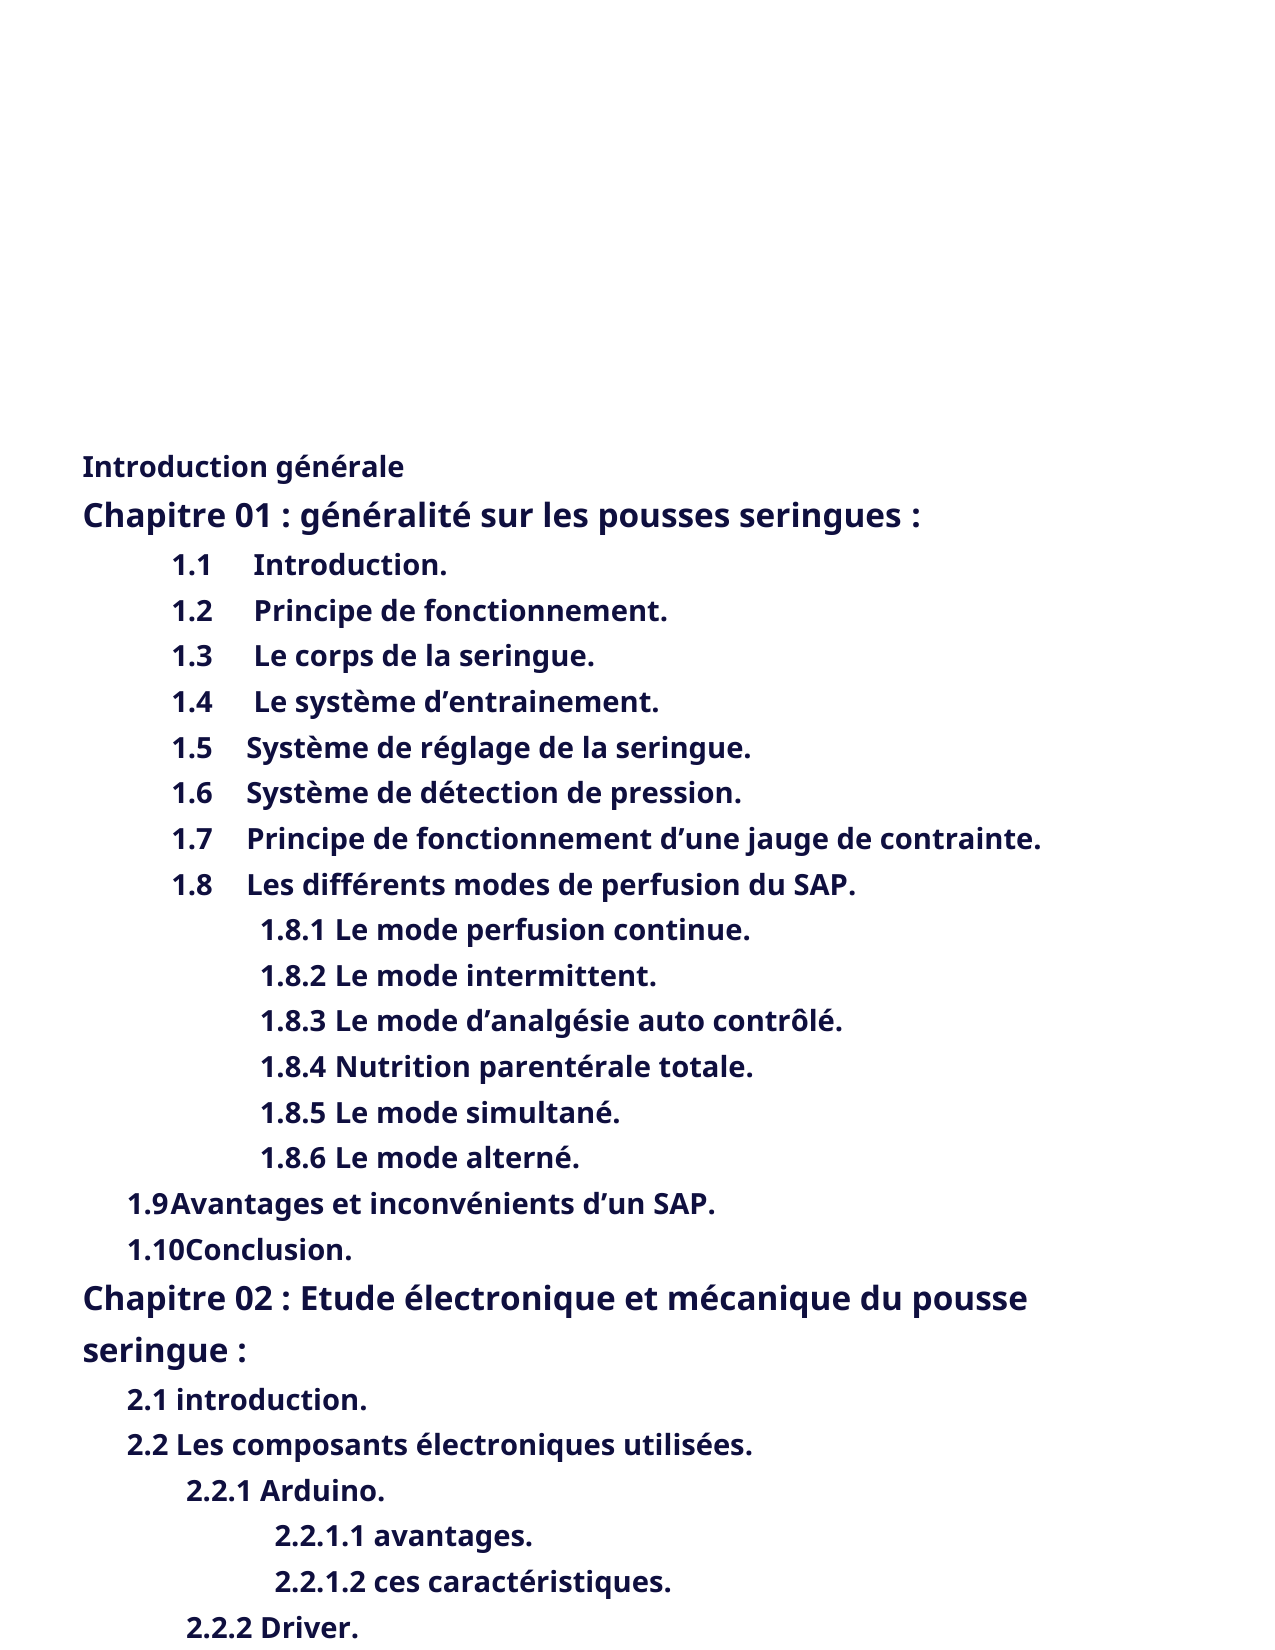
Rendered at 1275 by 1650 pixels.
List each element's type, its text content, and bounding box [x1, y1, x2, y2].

list Le corps de la seringue. [171, 636, 1174, 675]
list Système de réglage de la seringue. [171, 727, 1174, 767]
list Nutrition parentérale totale. [259, 1046, 1174, 1086]
text 2.2.1 Arduino. [82, 1470, 1174, 1510]
list Le mode perfusion continue. [259, 909, 1174, 949]
list Principe de fonctionnement. [171, 590, 1174, 630]
list Le système d’entrainement. [171, 681, 1174, 721]
list Le mode intermittent. [259, 955, 1174, 995]
list Le mode d’analgésie auto contrôlé. [259, 1001, 1174, 1040]
text 2.2.1.1 avantages. [82, 1516, 1174, 1555]
list Le mode alterné. [259, 1137, 1174, 1177]
text 2.2.1.2 ces caractéristiques. [82, 1561, 1174, 1601]
text 2.2 Les composants électroniques utilisées. [82, 1424, 1174, 1464]
list Système de détection de pression. [171, 772, 1174, 812]
list Les différents modes de perfusion du SAP. [171, 864, 1174, 903]
list Le mode simultané. [259, 1092, 1174, 1132]
list Principe de fonctionnement d’une jauge de contrainte. [171, 818, 1174, 858]
text Introduction générale [82, 447, 1174, 486]
text Chapitre 02 : Etude électronique et mécanique du pousse seringue : [82, 1274, 1174, 1372]
text Chapitre 01 : généralité sur les pousses seringues : [82, 492, 1174, 538]
text 2.1 introduction. [82, 1379, 1174, 1418]
list Avantages et inconvénients d’un SAP. [127, 1183, 1174, 1223]
text 1.10Conclusion. [127, 1229, 1174, 1268]
list Introduction. [171, 544, 1174, 584]
text 2.2.2 Driver. [82, 1607, 1174, 1642]
